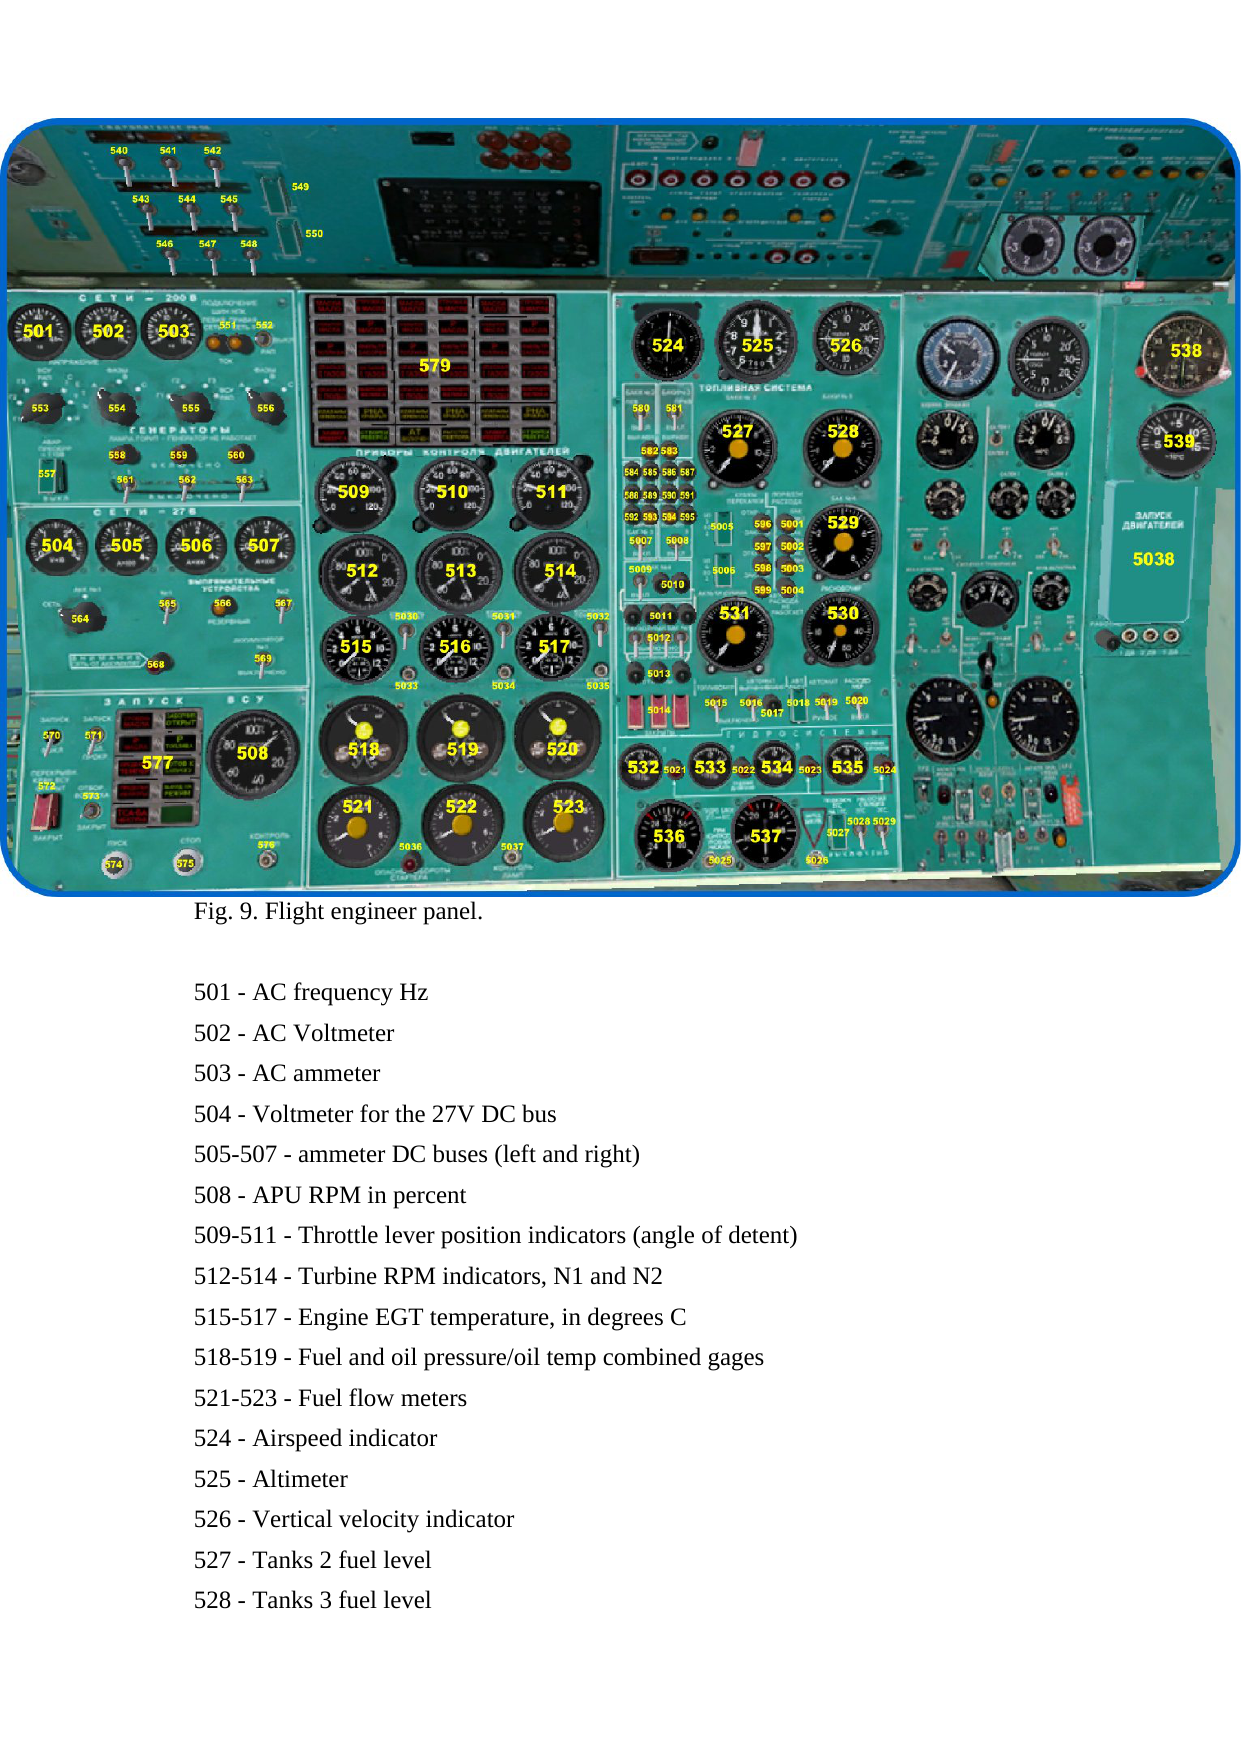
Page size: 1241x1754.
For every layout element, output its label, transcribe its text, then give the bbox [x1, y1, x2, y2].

text 501 - AC frequency Hz [119, 977, 1122, 1006]
text 524 - Airspeed indicator [119, 1423, 1122, 1452]
text Fig. 9. Flight engineer panel. [119, 897, 1122, 925]
text 518-519 - Fuel and oil pressure/oil temp combined gages [119, 1342, 1122, 1371]
text 527 - Tanks 2 fuel level [119, 1545, 1122, 1573]
text 503 - AC ammeter [119, 1058, 1122, 1087]
text 528 - Tanks 3 fuel level [119, 1585, 1122, 1614]
text 504 - Voltmeter for the 27V DC bus [119, 1099, 1122, 1128]
text 525 - Altimeter [119, 1464, 1122, 1492]
picture [0, 118, 1241, 897]
text 512-514 - Turbine RPM indicators, N1 and N2 [119, 1261, 1122, 1290]
text 515-517 - Engine EGT temperature, in degrees C [119, 1302, 1122, 1330]
text 521-523 - Fuel flow meters [119, 1383, 1122, 1411]
text 502 - AC Voltmeter [119, 1018, 1122, 1047]
text 509-511 - Throttle lever position indicators (angle of detent) [119, 1221, 1122, 1249]
text 508 - APU RPM in percent [119, 1180, 1122, 1209]
text 505-507 - ammeter DC buses (left and right) [119, 1139, 1122, 1168]
text 526 - Vertical velocity indicator [119, 1504, 1122, 1533]
